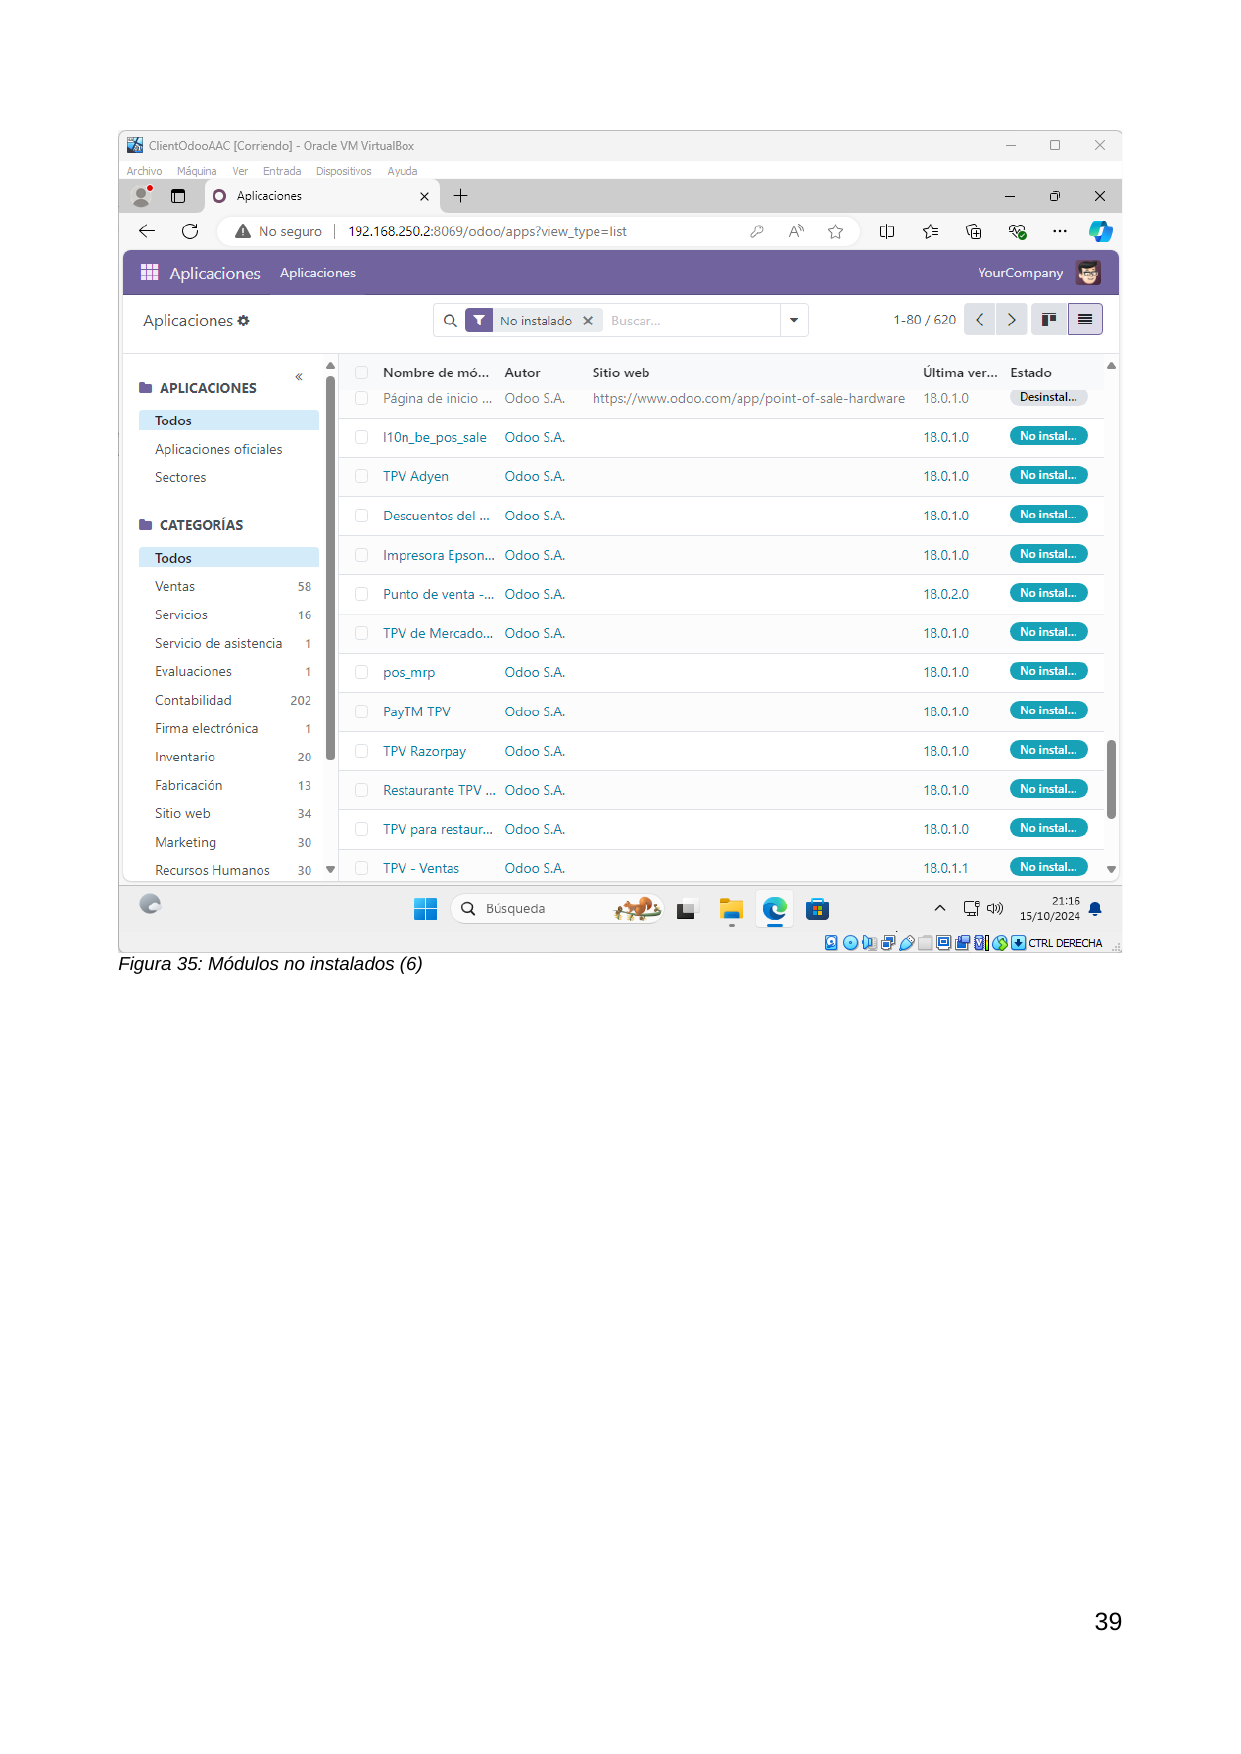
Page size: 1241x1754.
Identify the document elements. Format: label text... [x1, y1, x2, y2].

text Figura 35: Módulos no instalados (6) [118, 953, 1122, 974]
picture [118, 130, 1123, 953]
